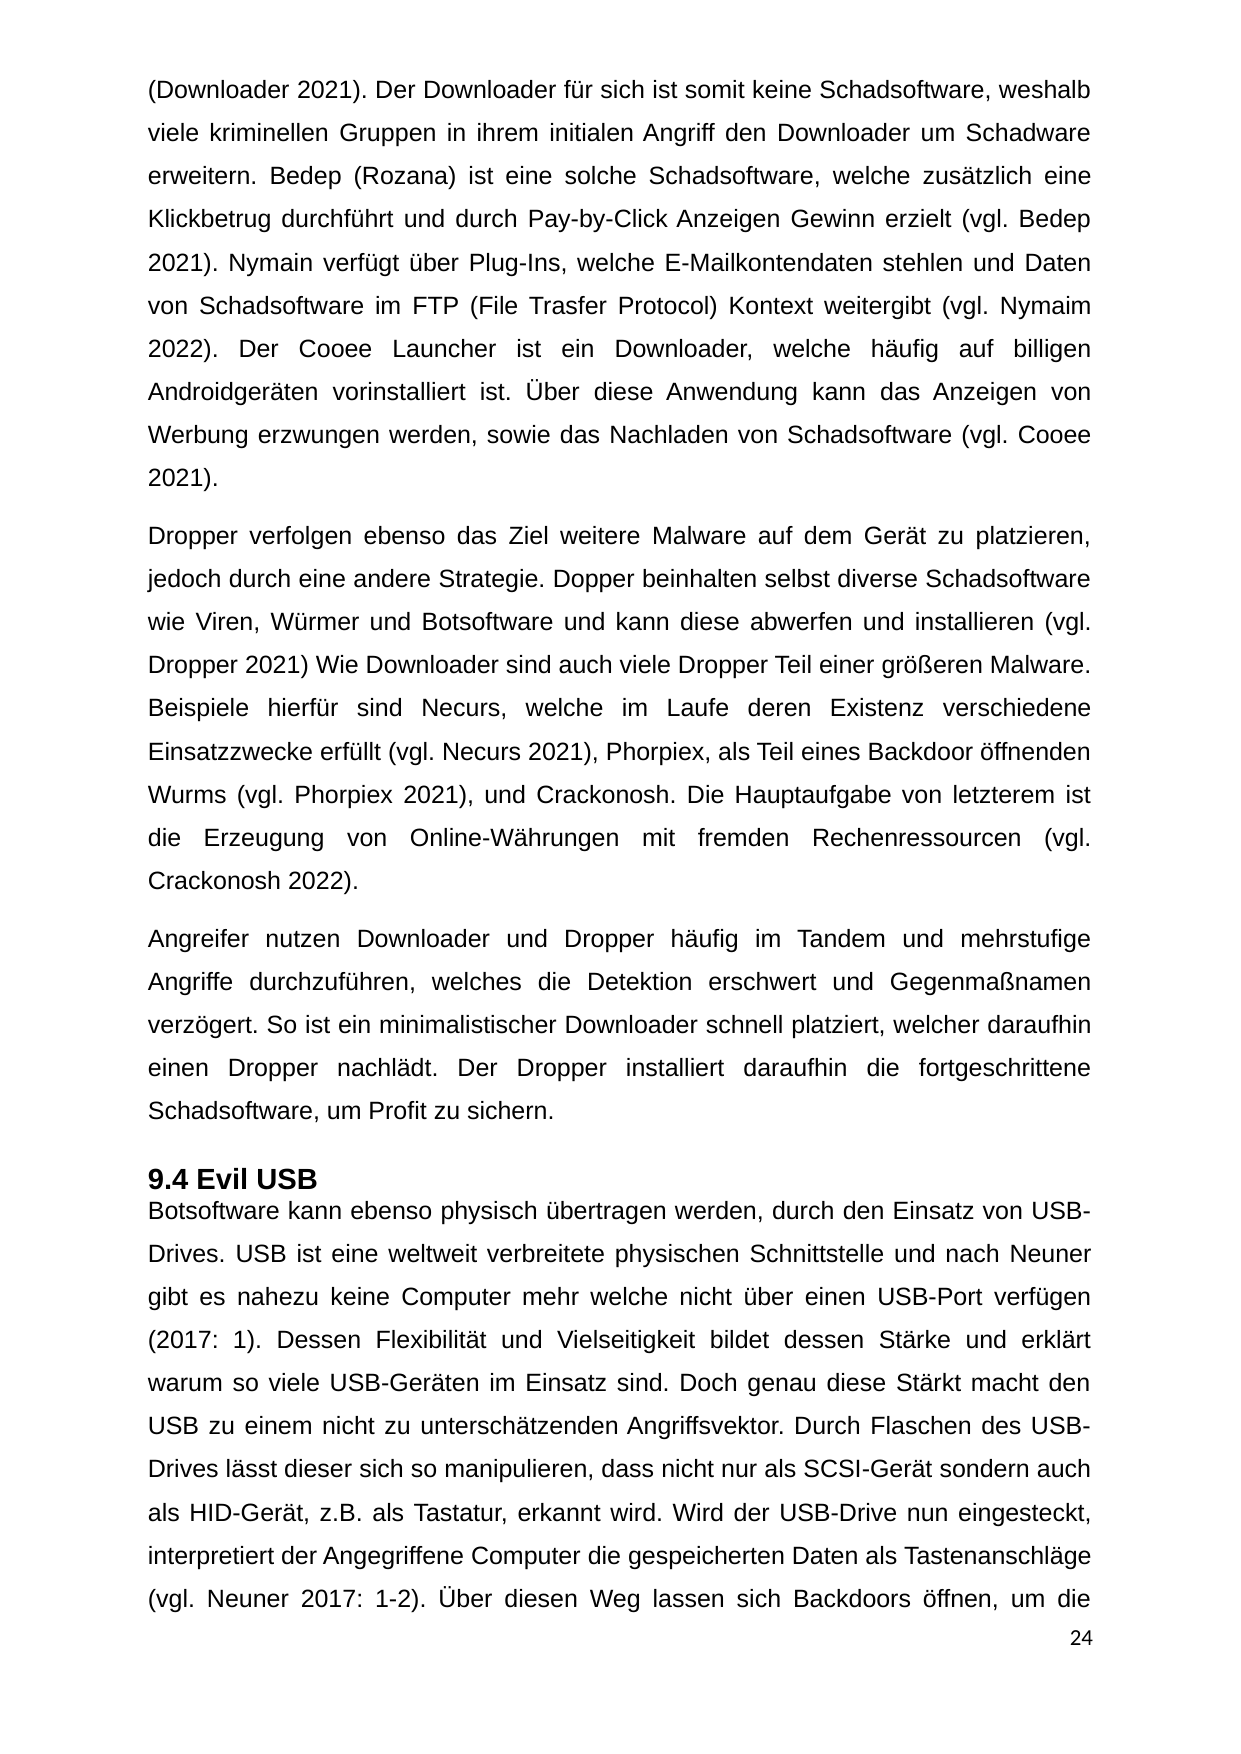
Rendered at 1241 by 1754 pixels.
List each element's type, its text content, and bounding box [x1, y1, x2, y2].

text Angreifer nutzen Downloader und Dropper häufig im Tandem und mehrstufige Angriffe durchzuführen, welches die Detektion erschwert und Gegenmaßnamen verzögert. So ist ein minimalistischer Downloader schnell platziert, welcher daraufhin einen Dropper nachlädt. Der Dropper installiert daraufhin die fortgeschrittene Schadsoftware, um Profit zu sichern. [148, 923, 1093, 1125]
subtitle 9.4 Evil USB [148, 1162, 1093, 1196]
text (Downloader 2021). Der Downloader für sich ist somit keine Schadsoftware, weshalb viele kriminellen Gruppen in ihrem initialen Angriff den Downloader um Schadware erweitern. Bedep (Rozana) ist eine solche Schadsoftware, welche zusätzlich eine Klickbetrug durchführt und durch Pay-by-Click Anzeigen Gewinn erzielt (vgl. Bedep 2021). Nymain verfügt über Plug-Ins, welche E-Mailkontendaten stehlen und Daten von Schadsoftware im FTP (File Trasfer Protocol) Kontext weitergibt (vgl. Nymaim 2022). Der Cooee Launcher ist ein Downloader, welche häufig auf billigen Androidgeräten vorinstalliert ist. Über diese Anwendung kann das Anzeigen von Werbung erzwungen werden, sowie das Nachladen von Schadsoftware (vgl. Cooee 2021). [148, 75, 1093, 492]
text Dropper verfolgen ebenso das Ziel weitere Malware auf dem Gerät zu platzieren, jedoch durch eine andere Strategie. Dopper beinhalten selbst diverse Schadsoftware wie Viren, Würmer und Botsoftware und kann diese abwerfen und installieren (vgl. Dropper 2021) Wie Downloader sind auch viele Dropper Teil einer größeren Malware. Beispiele hierfür sind Necurs, welche im Laufe deren Existenz verschiedene Einsatzzwecke erfüllt (vgl. Necurs 2021), Phorpiex, als Teil eines Backdoor öffnenden Wurms (vgl. Phorpiex 2021), und Crackonosh. Die Hauptaufgabe von letzterem ist die Erzeugung von Online-Währungen mit fremden Rechenressourcen (vgl. Crackonosh 2022). [148, 521, 1093, 894]
text Botsoftware kann ebenso physisch übertragen werden, durch den Einsatz von USB-Drives. USB ist eine weltweit verbreitete physischen Schnittstelle und nach Neuner gibt es nahezu keine Computer mehr welche nicht über einen USB-Port verfügen (2017: 1). Dessen Flexibilität und Vielseitigkeit bildet dessen Stärke und erklärt warum so viele USB-Geräten im Einsatz sind. Doch genau diese Stärkt macht den USB zu einem nicht zu unterschätzenden Angriffsvektor. Durch Flaschen des USB-Drives lässt dieser sich so manipulieren, dass nicht nur als SCSI-Gerät sondern auch als HID-Gerät, z.B. als Tastatur, erkannt wird. Wird der USB-Drive nun eingesteckt, interpretiert der Angegriffene Computer die gespeicherten Daten als Tastenanschläge (vgl. Neuner 2017: 1-2). Über diesen Weg lassen sich Backdoors öffnen, um die [148, 1196, 1093, 1612]
